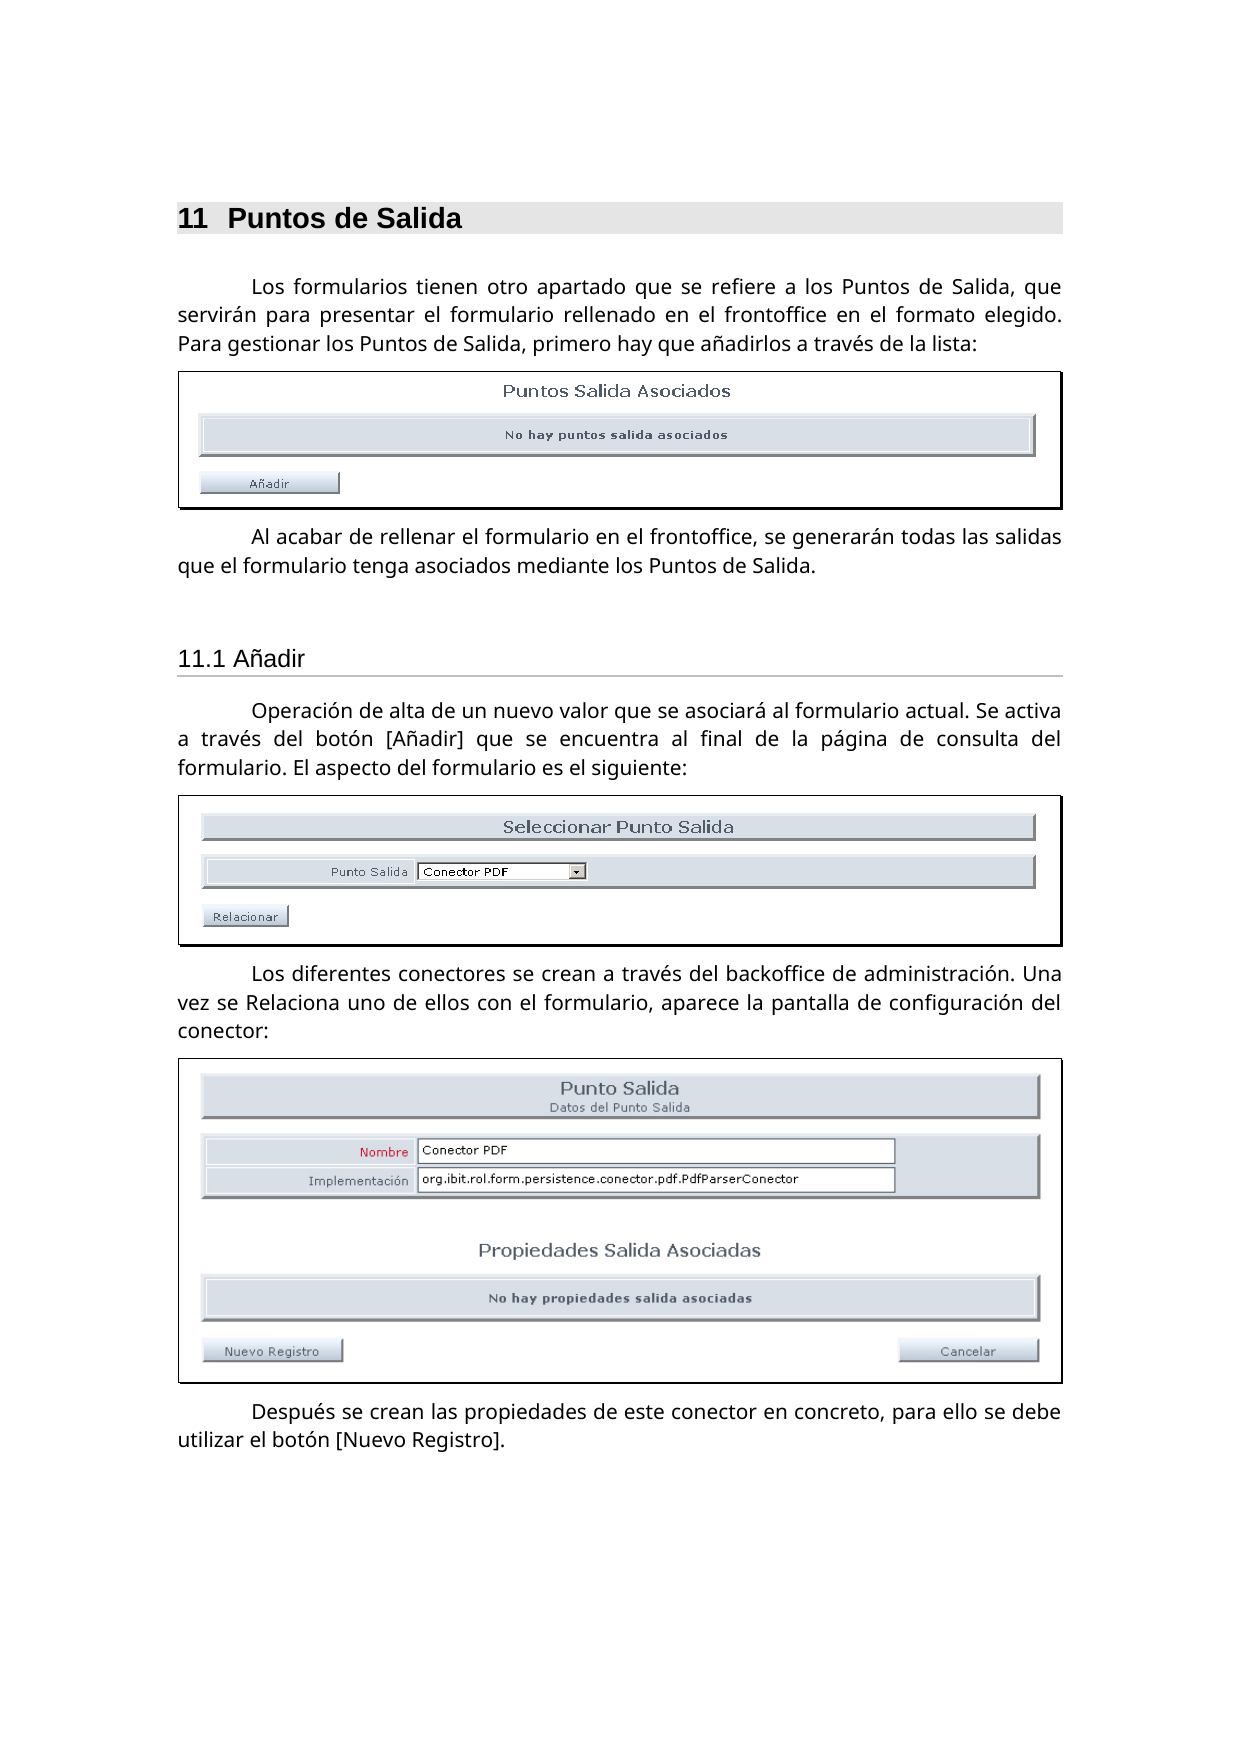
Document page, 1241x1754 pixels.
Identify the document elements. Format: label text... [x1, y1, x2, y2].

text Los diferentes conectores se crean a través del backoffice de administración. Una vez se Relaciona uno de ellos con el formulario, aparece la pantalla de configuración del conector: [177, 959, 1063, 1045]
text Los formularios tienen otro apartado que se refiere a los Puntos de Salida, que servirán para presentar el formulario rellenado en el frontoffice en el formato elegido. Para gestionar los Puntos de Salida, primero hay que añadirlos a través de la lista: [177, 272, 1063, 357]
picture [194, 803, 1045, 937]
text Operación de alta de un nuevo valor que se asociará al formulario actual. Se activa a través del botón [Añadir] que se encuentra al final de la página de consulta del formulario. El aspecto del formulario es el siguiente: [177, 696, 1063, 781]
text Al acabar de rellenar el formulario en el frontoffice, se generarán todas las salidas que el formulario tenga asociados mediante los Puntos de Salida. [177, 522, 1063, 579]
picture [194, 1067, 1046, 1374]
picture [194, 379, 1045, 499]
text Después se crean las propiedades de este conector en concreto, para ello se debe utilizar el botón [Nuevo Registro]. [177, 1397, 1063, 1454]
subtitle 11.1 Añadir [177, 645, 1063, 675]
subtitle Puntos de Salida [177, 202, 1063, 234]
